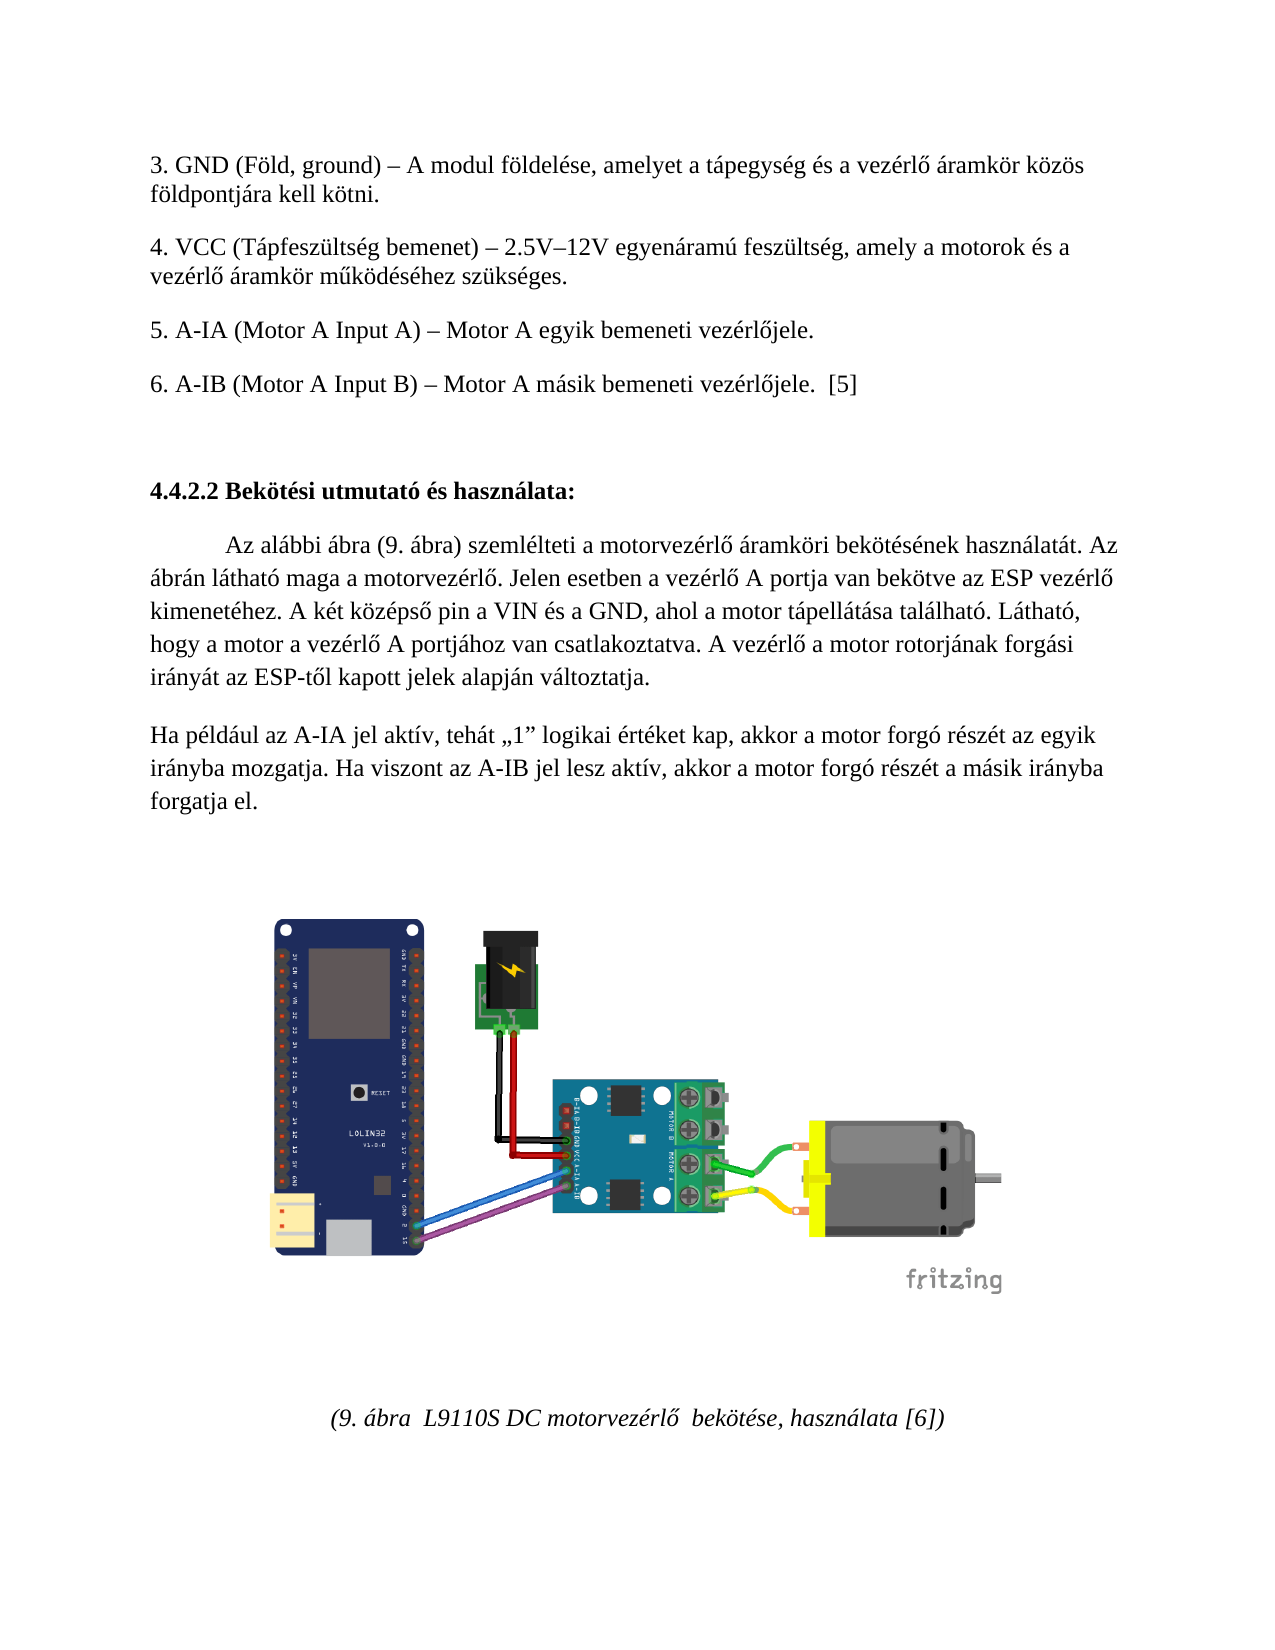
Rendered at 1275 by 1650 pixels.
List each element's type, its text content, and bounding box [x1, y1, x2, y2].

text 6. A-IB (Motor A Input B) – Motor A másik bemeneti vezérlőjele. [5] [150, 369, 1125, 397]
text Az alábbi ábra (9. ábra) szemlélteti a motorvezérlő áramköri bekötésének használatát. Az ábrán látható maga a motorvezérlő. Jelen esetben a vezérlő A portja van bekötve az ESP vezérlő kimenetéhez. A két középső pin a VIN és a GND, ahol a motor tápellátása található. Látható, hogy a motor a vezérlő A portjához van csatlakoztatva. A vezérlő a motor rotorjának forgási irányát az ESP-től kapott jelek alapján változtatja. [150, 530, 1125, 691]
text 4. VCC (Tápfeszültség bemenet) – 2.5V–12V egyenáramú feszültség, amely a motorok és a vezérlő áramkör működéséhez szükséges. [150, 232, 1125, 290]
text 4.4.2.2 Bekötési utmutató és használata: [150, 476, 1125, 505]
text 3. GND (Föld, ground) – A modul földelése, amelyet a tápegység és a vezérlő áramkör közös földpontjára kell kötni. [150, 150, 1125, 207]
text Ha például az A-IA jel aktív, tehát „1” logikai értéket kap, akkor a motor forgó részét az egyik irányba mozgatja. Ha viszont az A-IB jel lesz aktív, akkor a motor forgó részét a másik irányba forgatja el. [150, 720, 1125, 815]
text (9. ábra L9110S DC motorvezérlő bekötése, használata [6]) [150, 1403, 1125, 1432]
text 5. A-IA (Motor A Input A) – Motor A egyik bemeneti vezérlőjele. [150, 315, 1125, 344]
picture [269, 919, 1002, 1294]
